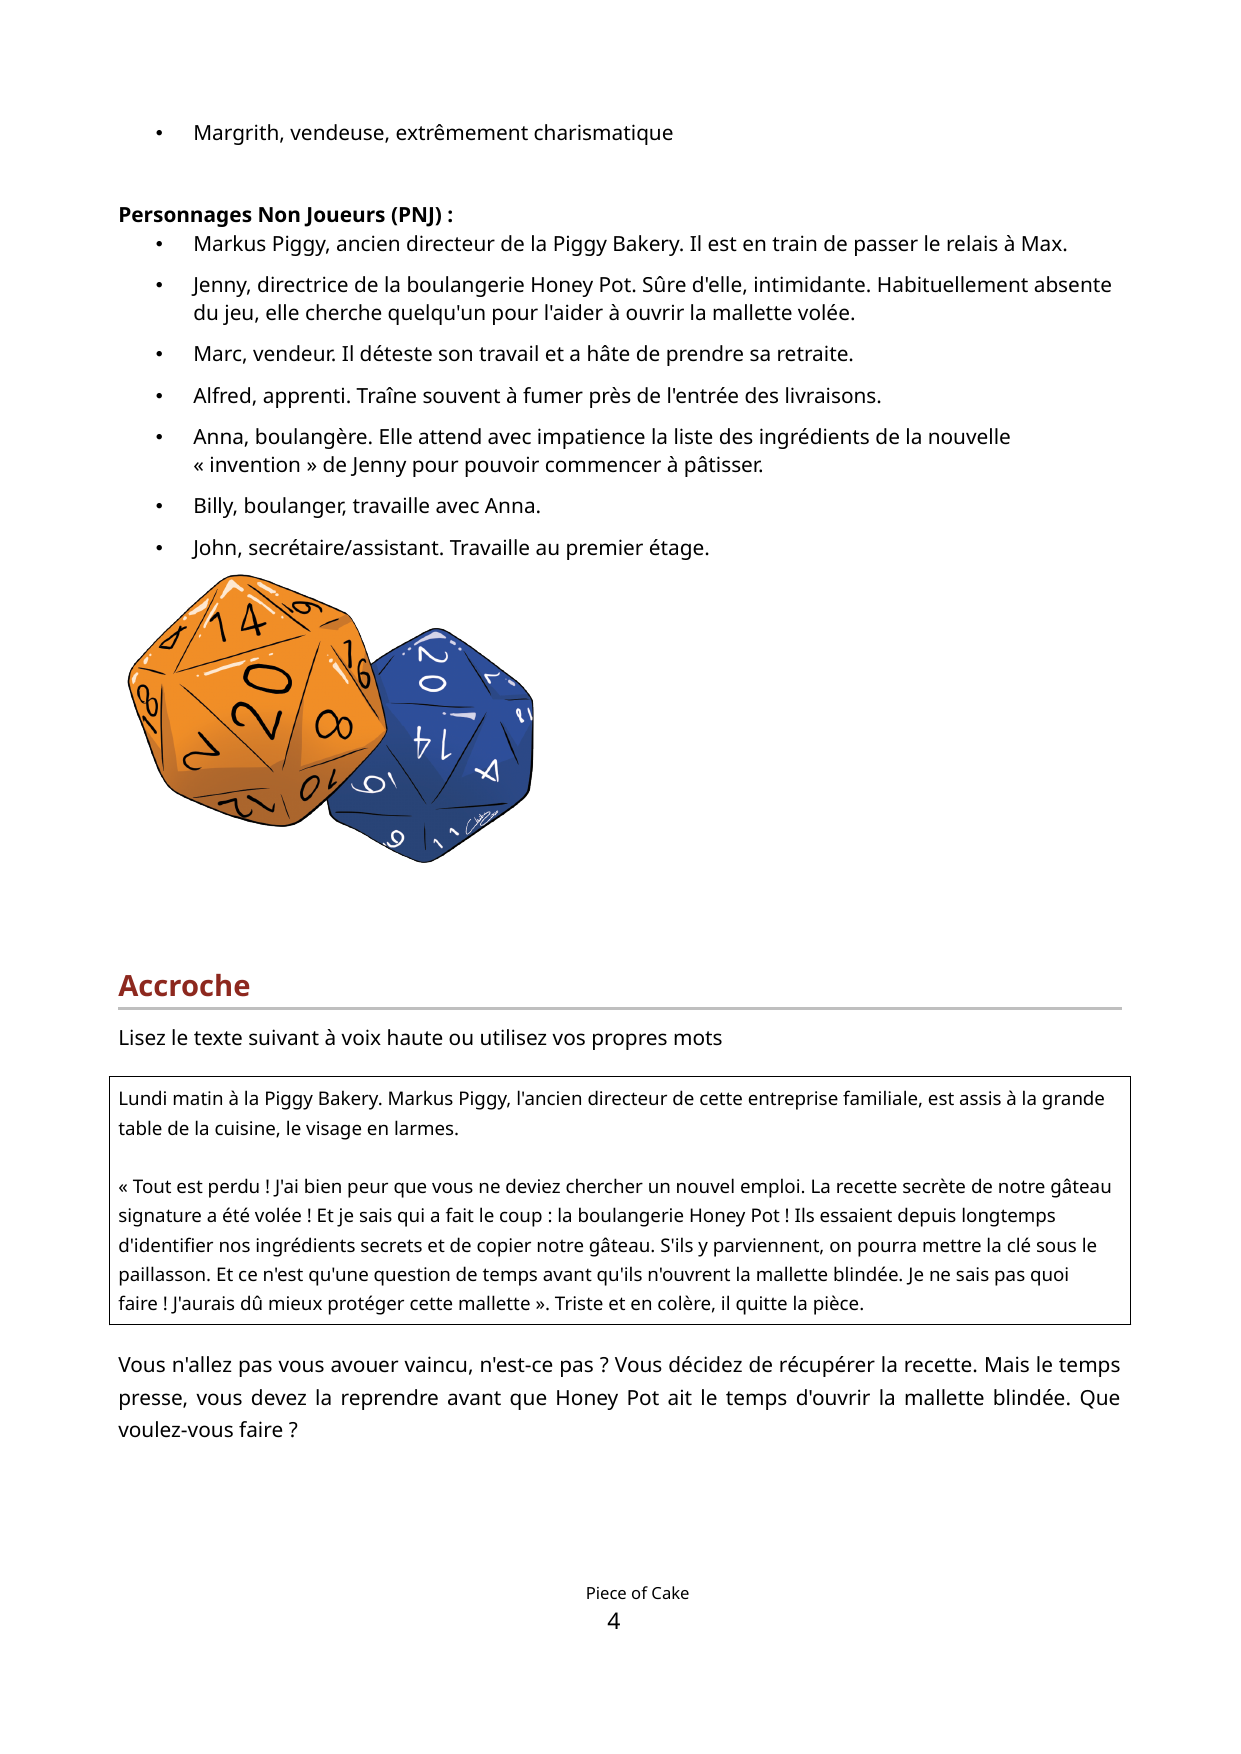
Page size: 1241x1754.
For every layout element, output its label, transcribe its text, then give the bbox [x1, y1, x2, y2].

list Jenny, directrice de la boulangerie Honey Pot. Sûre d'elle, intimidante. Habituellement absente du jeu, elle cherche quelqu'un pour l'aider à ouvrir la mallette volée. [156, 270, 1122, 327]
picture [127, 574, 534, 863]
list Marc, vendeur. Il déteste son travail et a hâte de prendre sa retraite. [156, 339, 1122, 368]
list Margrith, vendeuse, extrêmement charismatique [156, 118, 1122, 147]
text Vous n'allez pas vous avouer vaincu, n'est-ce pas ? Vous décidez de récupérer la recette. Mais le temps presse, vous devez la reprendre avant que Honey Pot ait le temps d'ouvrir la mallette blindée. Que voulez-vous faire ? [118, 1350, 1122, 1444]
list Billy, boulanger, travaille avec Anna. [156, 491, 1122, 520]
list John, secrétaire/assistant. Travaille au premier étage. [156, 533, 1122, 561]
subtitle Accroche [118, 965, 1122, 1007]
text Lundi matin à la Piggy Bakery. Markus Piggy, l'ancien directeur de cette entreprise familiale, est assis à la grande table de la cuisine, le visage en larmes. « Tout est perdu ! J'ai bien peur que vous ne deviez chercher un nouvel emploi. La recette secrète de notre gâteau signature a été volée ! Et je sais qui a fait le coup : la boulangerie Honey Pot ! Ils essaient depuis longtemps d'identifier nos ingrédients secrets et de copier notre gâteau. S'ils y parviennent, on pourra mettre la clé sous le paillasson. Et ce n'est qu'une question de temps avant qu'ils n'ouvrent la mallette blindée. Je ne sais pas quoi faire ! J'aurais dû mieux protéger cette mallette ». Triste et en colère, il quitte la pièce. [110, 1077, 1130, 1324]
text Personnages Non Joueurs (PNJ) : [118, 200, 1122, 229]
list Anna, boulangère. Elle attend avec impatience la liste des ingrédients de la nouvelle « invention » de Jenny pour pouvoir commencer à pâtisser. [156, 422, 1122, 479]
list Markus Piggy, ancien directeur de la Piggy Bakery. Il est en train de passer le relais à Max. [156, 229, 1122, 257]
text Lisez le texte suivant à voix haute ou utilisez vos propres mots [118, 1023, 1122, 1051]
list Alfred, apprenti. Traîne souvent à fumer près de l'entrée des livraisons. [156, 381, 1122, 409]
